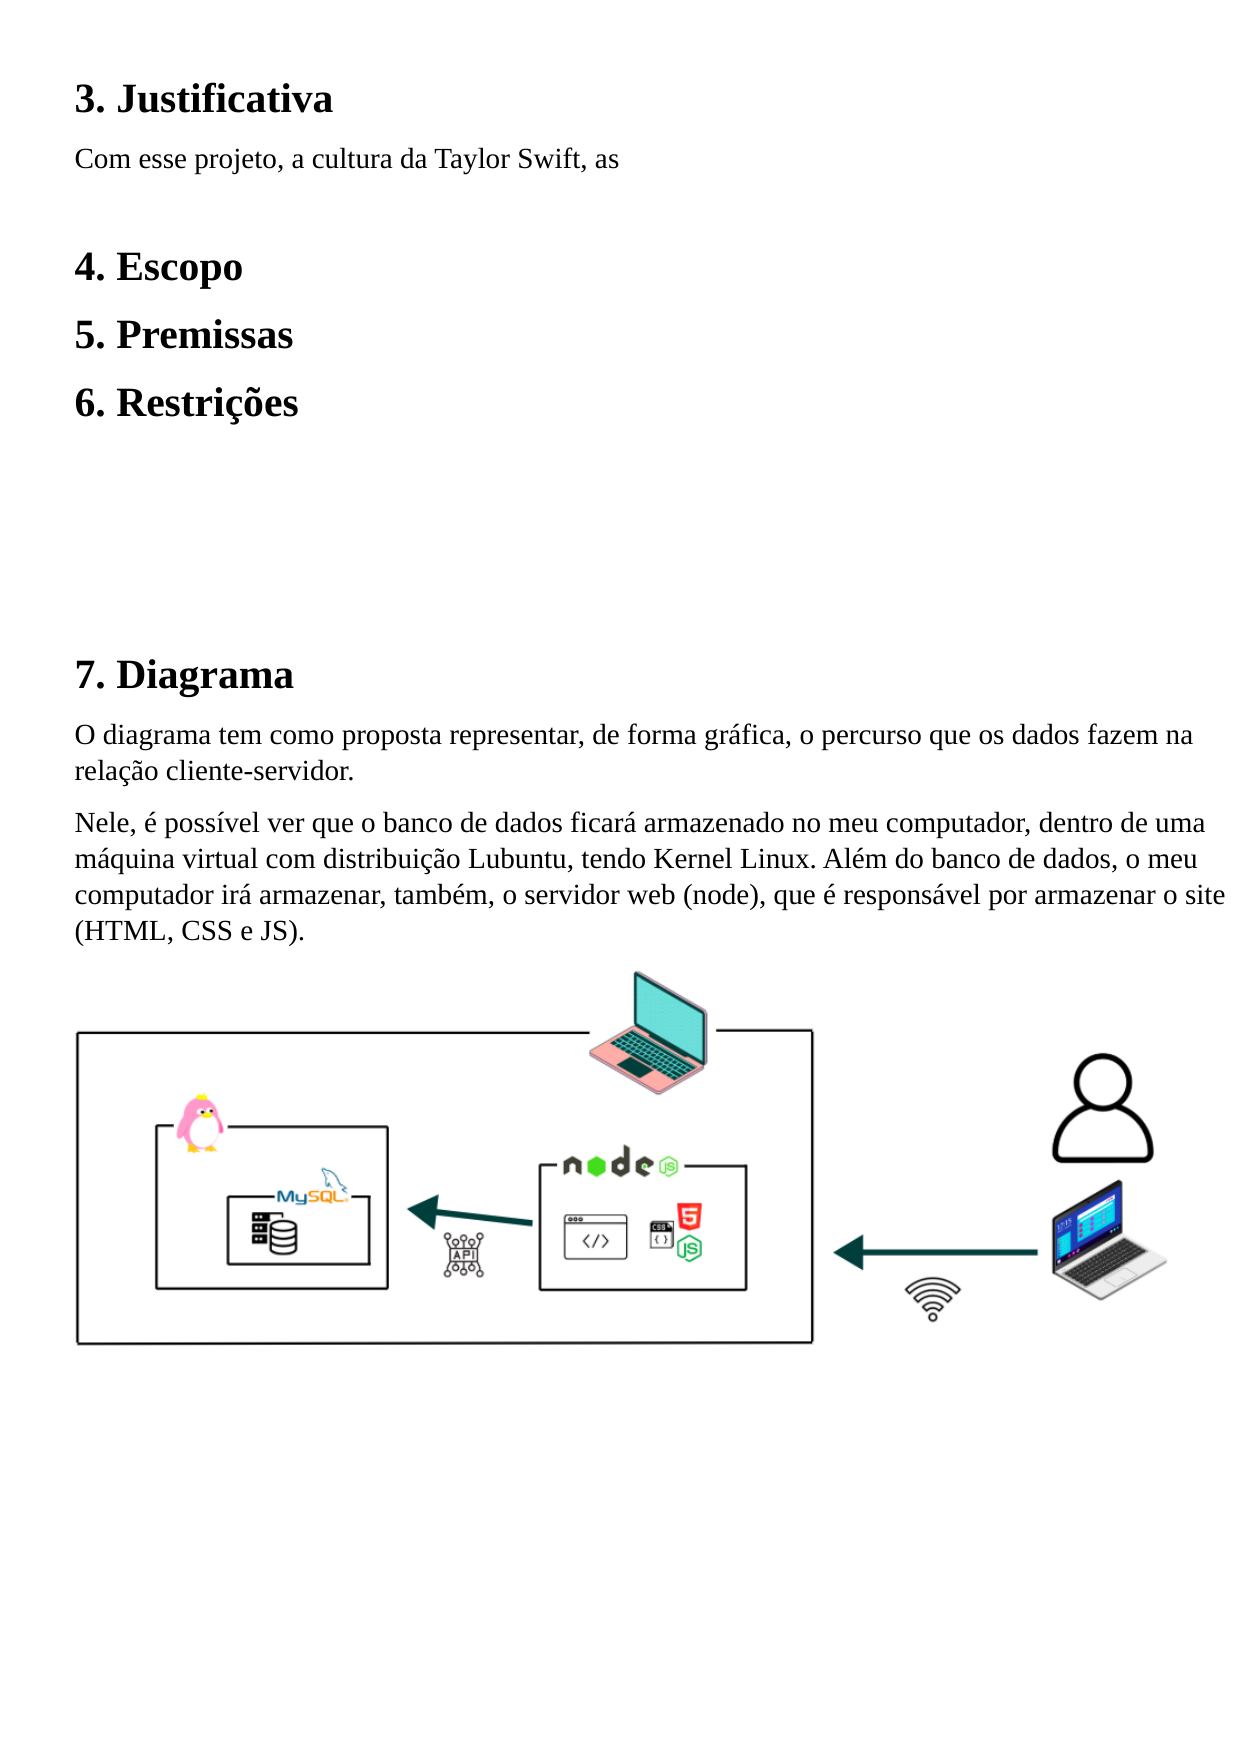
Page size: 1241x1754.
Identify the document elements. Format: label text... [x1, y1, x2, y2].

text Com esse projeto, a cultura da Taylor Swift, as [74, 142, 1239, 175]
text O diagrama tem como proposta representar, de forma gráfica, o percurso que os dados fazem na relação cliente-servidor. [74, 717, 1239, 786]
picture [67, 965, 1173, 1357]
text 5. Premissas [74, 309, 1239, 357]
text Nele, é possível ver que o banco de dados ficará armazenado no meu computador, dentro de uma máquina virtual com distribuição Lubuntu, tendo Kernel Linux. Além do banco de dados, o meu computador irá armazenar, também, o servidor web (node), que é responsável por armazenar o site (HTML, CSS e JS). [74, 805, 1239, 946]
text 6. Restrições [74, 377, 1239, 425]
text 7. Diagrama [74, 649, 1239, 697]
text 4. Escopo [74, 242, 1239, 289]
text 3. Justificativa [1, 74, 1239, 122]
